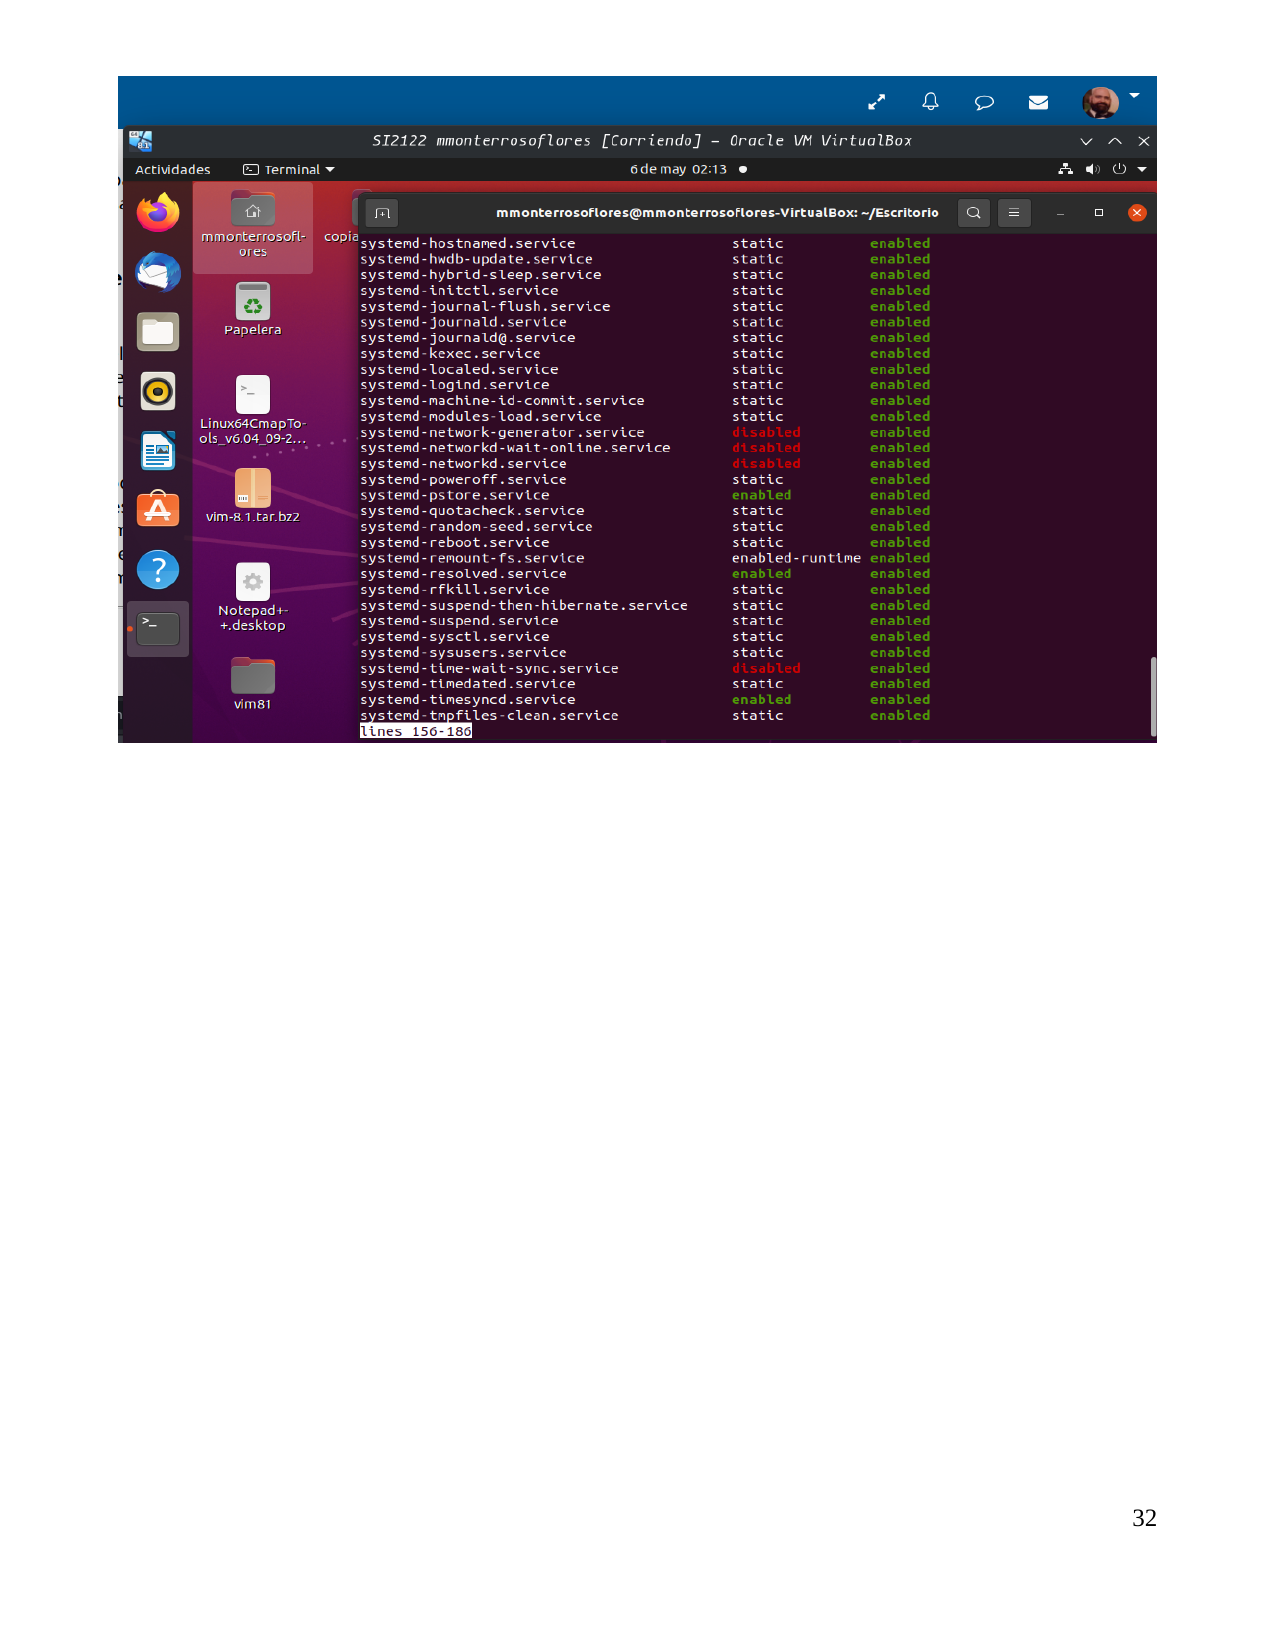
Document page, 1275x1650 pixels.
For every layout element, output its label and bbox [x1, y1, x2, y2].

picture [118, 76, 1157, 743]
table_cell [118, 743, 1157, 776]
